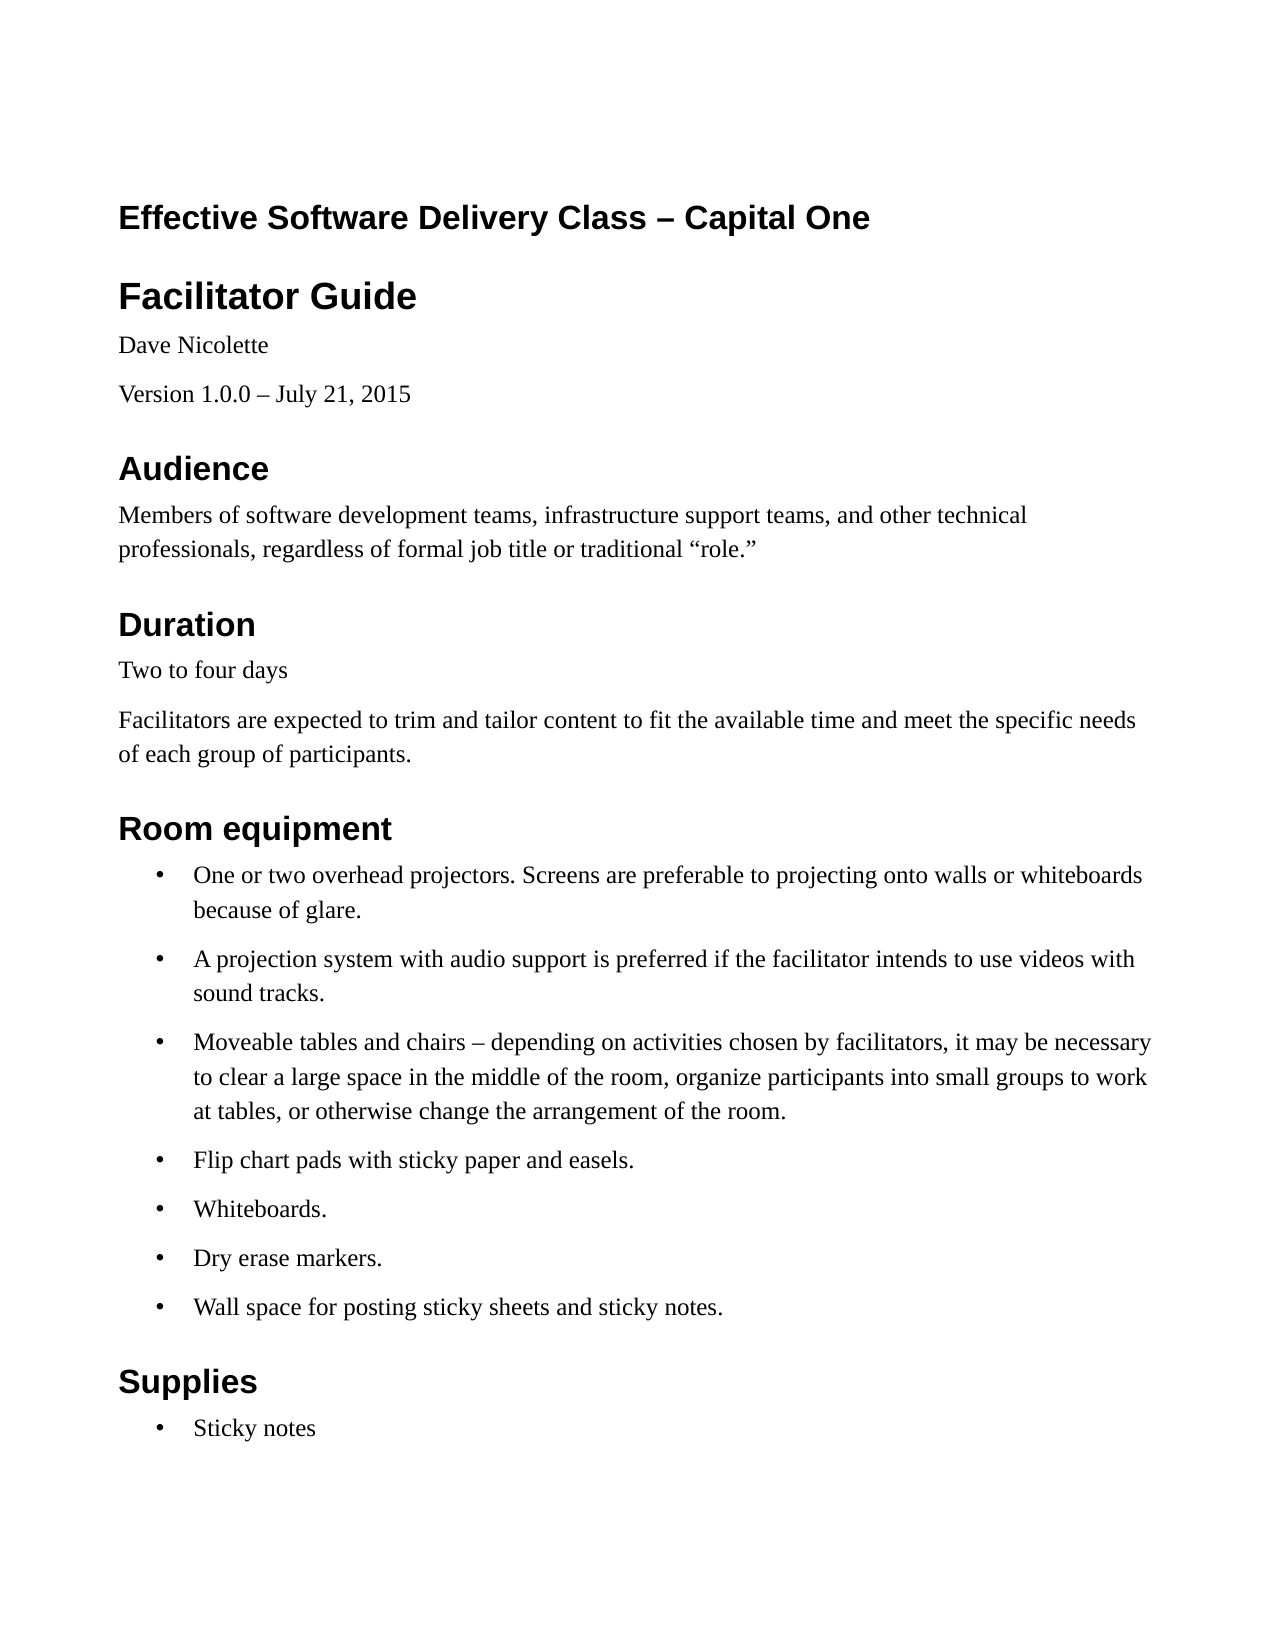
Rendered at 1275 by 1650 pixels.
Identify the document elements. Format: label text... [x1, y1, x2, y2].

text Facilitators are expected to trim and tailor content to fit the available time and meet the specific needs of each group of participants. [118, 705, 1157, 768]
text Members of software development teams, infrastructure support teams, and other technical professionals, regardless of formal job title or traditional “role.” [118, 500, 1157, 563]
list Whiteboards. [156, 1194, 1157, 1223]
list Sticky notes [156, 1413, 1157, 1442]
subtitle Supplies [118, 1362, 1157, 1401]
subtitle Room equipment [118, 809, 1157, 848]
text Two to four days [118, 656, 1157, 684]
list Wall space for posting sticky sheets and sticky notes. [156, 1292, 1157, 1321]
list A projection system with audio support is preferred if the facilitator intends to use videos with sound tracks. [156, 944, 1157, 1007]
subtitle Duration [118, 604, 1157, 643]
text Dave Nicolette [118, 330, 1157, 359]
text Version 1.0.0 – July 21, 2015 [118, 379, 1157, 408]
subtitle Facilitator Guide [118, 274, 1157, 317]
list One or two overhead projectors. Screens are preferable to projecting onto walls or whiteboards because of glare. [156, 860, 1157, 923]
list Flip chart pads with sticky paper and easels. [156, 1145, 1157, 1174]
list Moveable tables and chairs – depending on activities chosen by facilitators, it may be necessary to clear a large space in the middle of the room, organize participants into small groups to work at tables, or otherwise change the arrangement of the room. [156, 1027, 1157, 1125]
subtitle Audience [118, 449, 1157, 488]
list Dry erase markers. [156, 1243, 1157, 1272]
subtitle Effective Software Delivery Class – Capital One [118, 198, 1157, 236]
